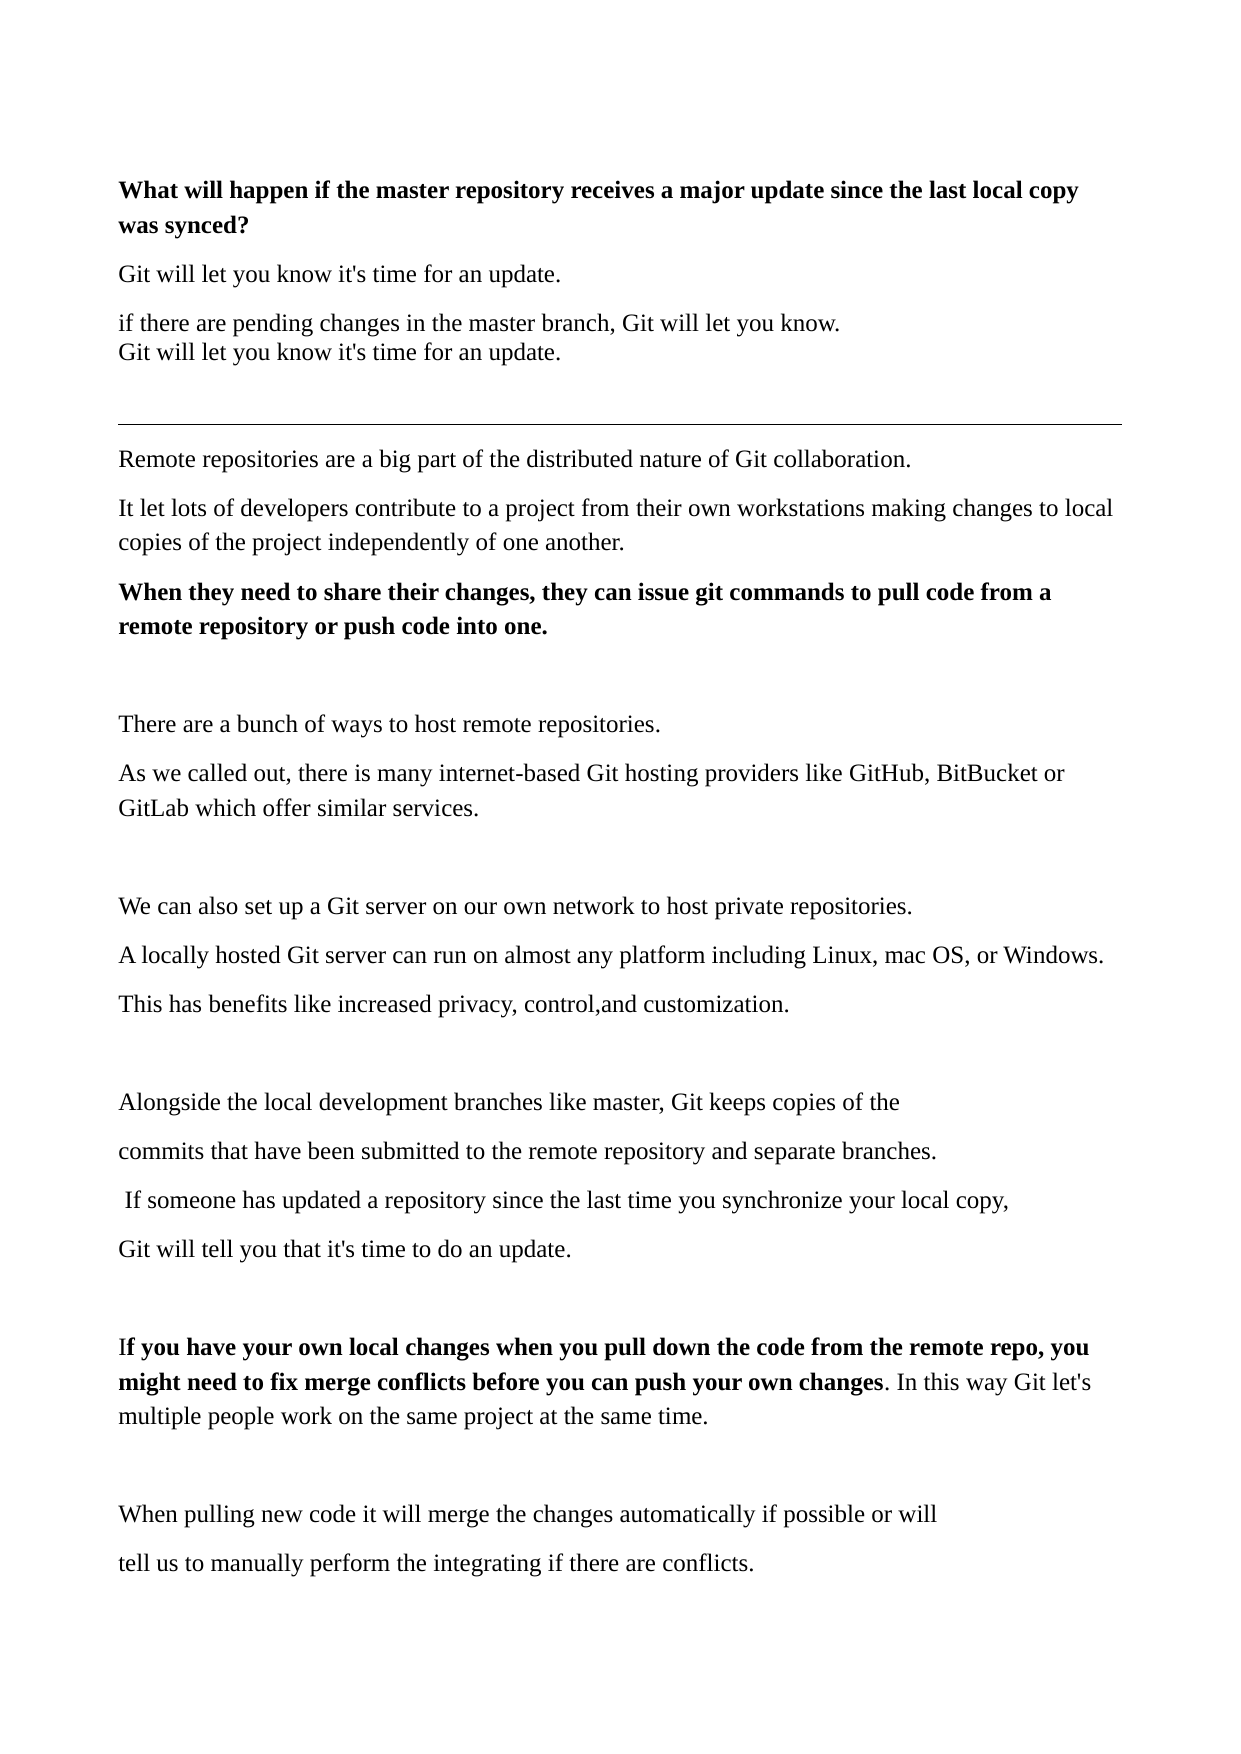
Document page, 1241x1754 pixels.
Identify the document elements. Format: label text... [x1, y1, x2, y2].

text Git will tell you that it's time to do an update. [118, 1234, 1122, 1263]
text There are a bunch of ways to host remote repositories. [118, 709, 1122, 738]
text It let lots of developers contribute to a project from their own workstations making changes to local copies of the project independently of one another. [118, 493, 1122, 556]
text tell us to manually perform the integrating if there are conflicts. [118, 1548, 1122, 1577]
text What will happen if the master repository receives a major update since the last local copy was synced? [118, 176, 1122, 239]
text Git will let you know it's time for an update. [118, 259, 1122, 288]
text When they need to share their changes, they can issue git commands to pull code from a remote repository or push code into one. [118, 577, 1122, 640]
text When pulling new code it will merge the changes automatically if possible or will [118, 1499, 1122, 1528]
text Git will let you know it's time for an update. [118, 337, 1122, 366]
text Alongside the local development branches like master, Git keeps copies of the [118, 1087, 1122, 1116]
text commits that have been submitted to the remote repository and separate branches. [118, 1136, 1122, 1165]
text As we called out, there is many internet-based Git hosting providers like GitHub, BitBucket or GitLab which offer similar services. [118, 758, 1122, 821]
text If someone has updated a repository since the last time you synchronize your local copy, [118, 1185, 1122, 1214]
text Remote repositories are a big part of the distributed nature of Git collaboration. [118, 444, 1122, 473]
text If you have your own local changes when you pull down the code from the remote repo, you might need to fix merge conflicts before you can push your own changes. In this way Git let's multiple people work on the same project at the same time. [118, 1332, 1122, 1430]
text if there are pending changes in the master branch, Git will let you know. [118, 308, 1122, 337]
text We can also set up a Git server on our own network to host private repositories. [118, 891, 1122, 919]
text This has benefits like increased privacy, control,and customization. [118, 989, 1122, 1018]
text A locally hosted Git server can run on almost any platform including Linux, mac OS, or Windows. [118, 940, 1122, 969]
